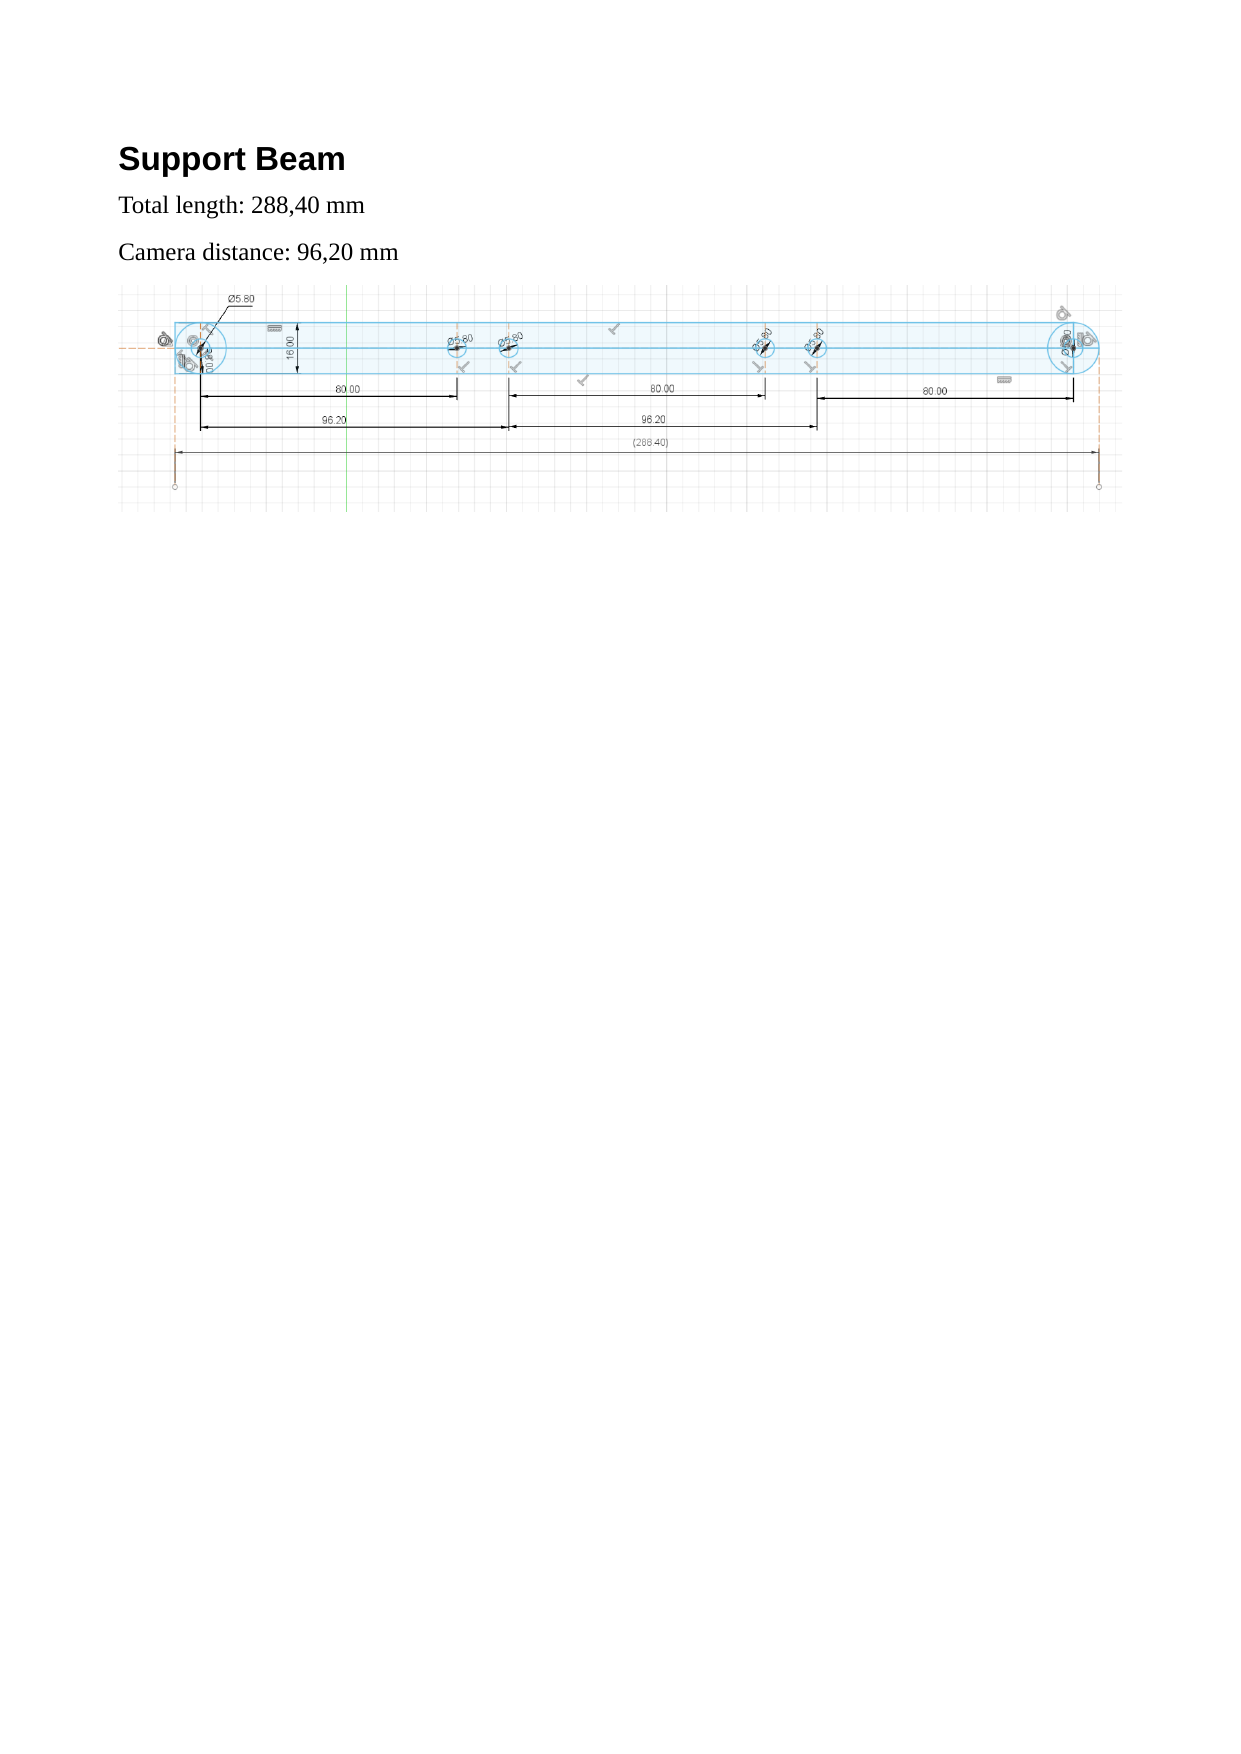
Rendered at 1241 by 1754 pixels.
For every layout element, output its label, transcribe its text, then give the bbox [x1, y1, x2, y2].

text Total length: 288,40 mm [118, 190, 1122, 219]
text Camera distance: 96,20 mm [118, 237, 1122, 266]
picture [118, 285, 1123, 512]
subtitle Support Beam [118, 139, 1122, 177]
